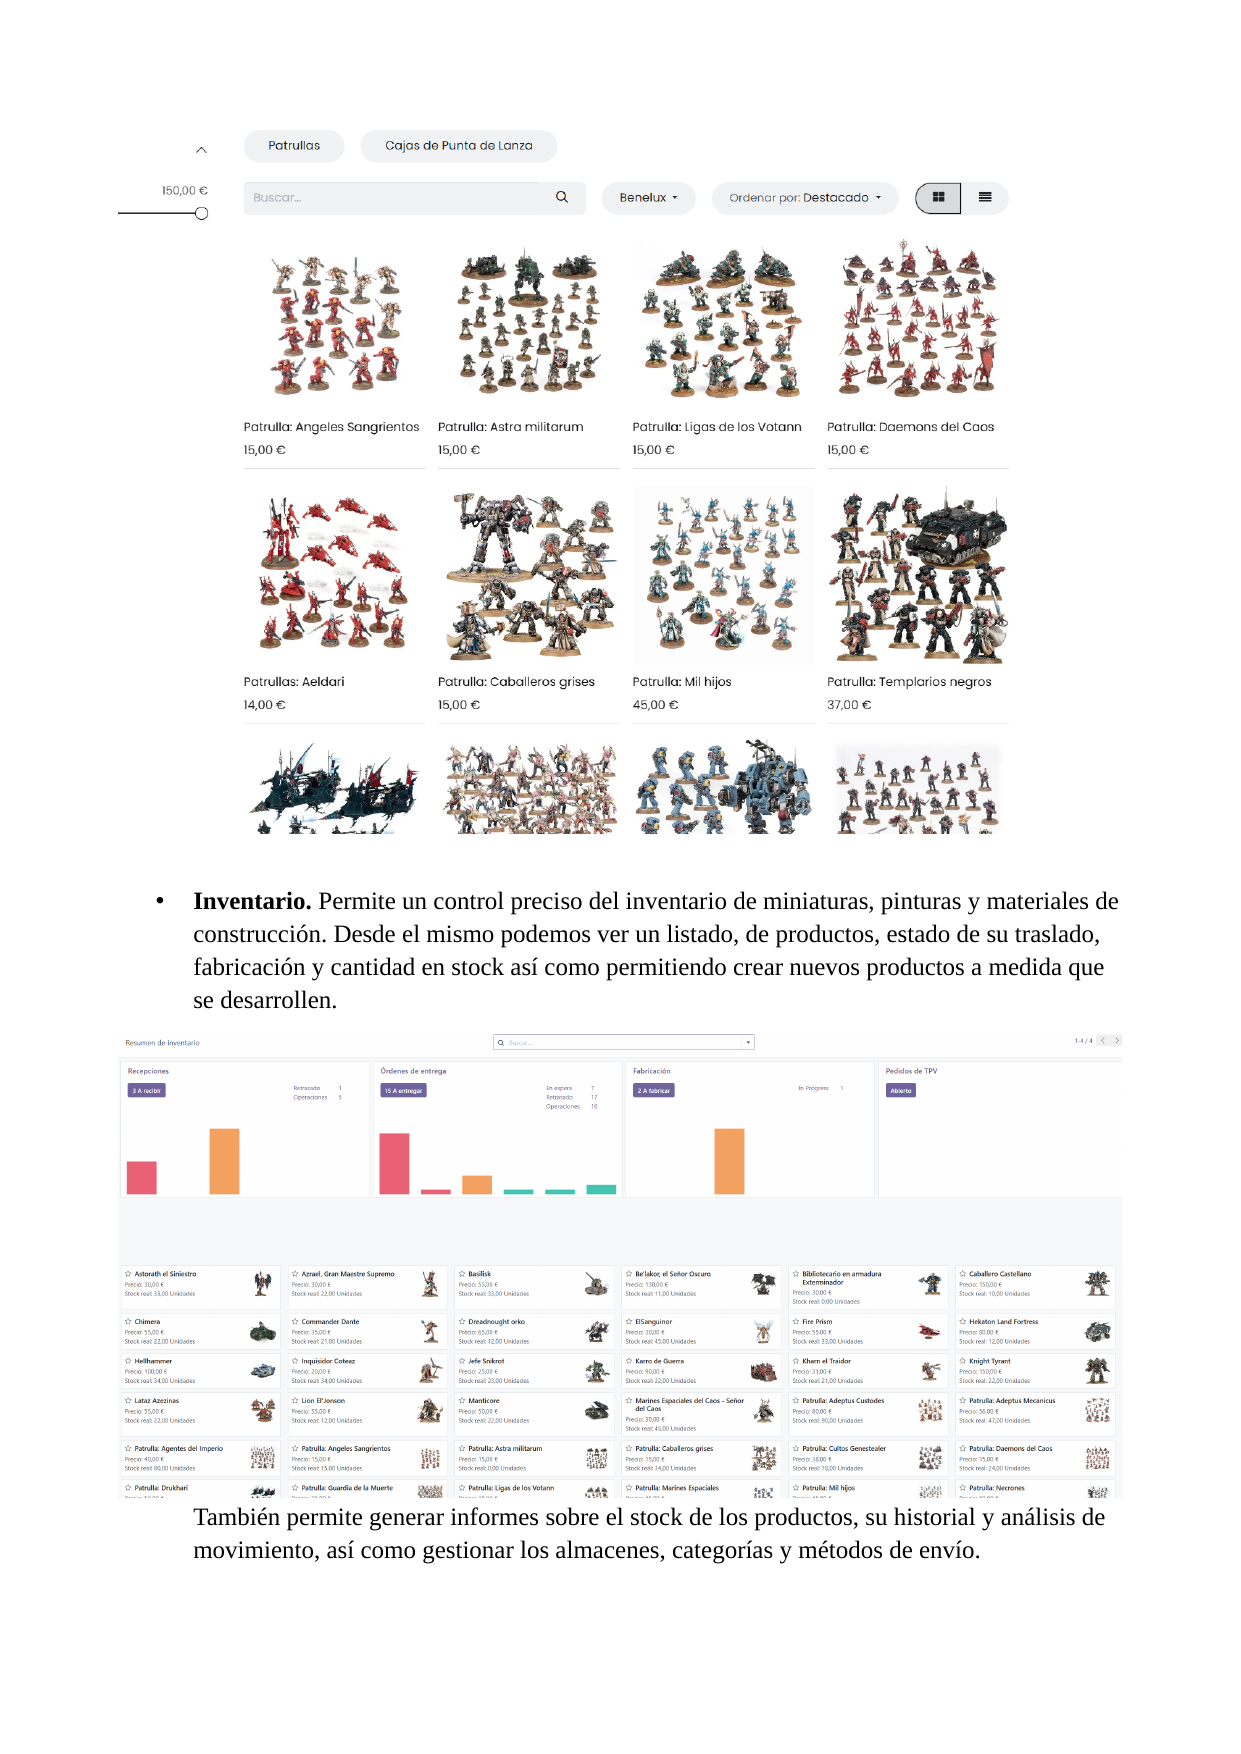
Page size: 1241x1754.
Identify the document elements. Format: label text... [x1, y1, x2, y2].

list También permite generar informes sobre el stock de los productos, su historial y análisis de movimiento, así como gestionar los almacenes, categorías y métodos de envío. [156, 1498, 1122, 1563]
picture [118, 1032, 1123, 1498]
picture [118, 118, 1123, 834]
list Inventario. Permite un control preciso del inventario de miniaturas, pinturas y materiales de construcción. Desde el mismo podemos ver un listado, de productos, estado de su traslado, fabricación y cantidad en stock así como permitiendo crear nuevos productos a medida que se desarrollen. [156, 886, 1122, 1014]
